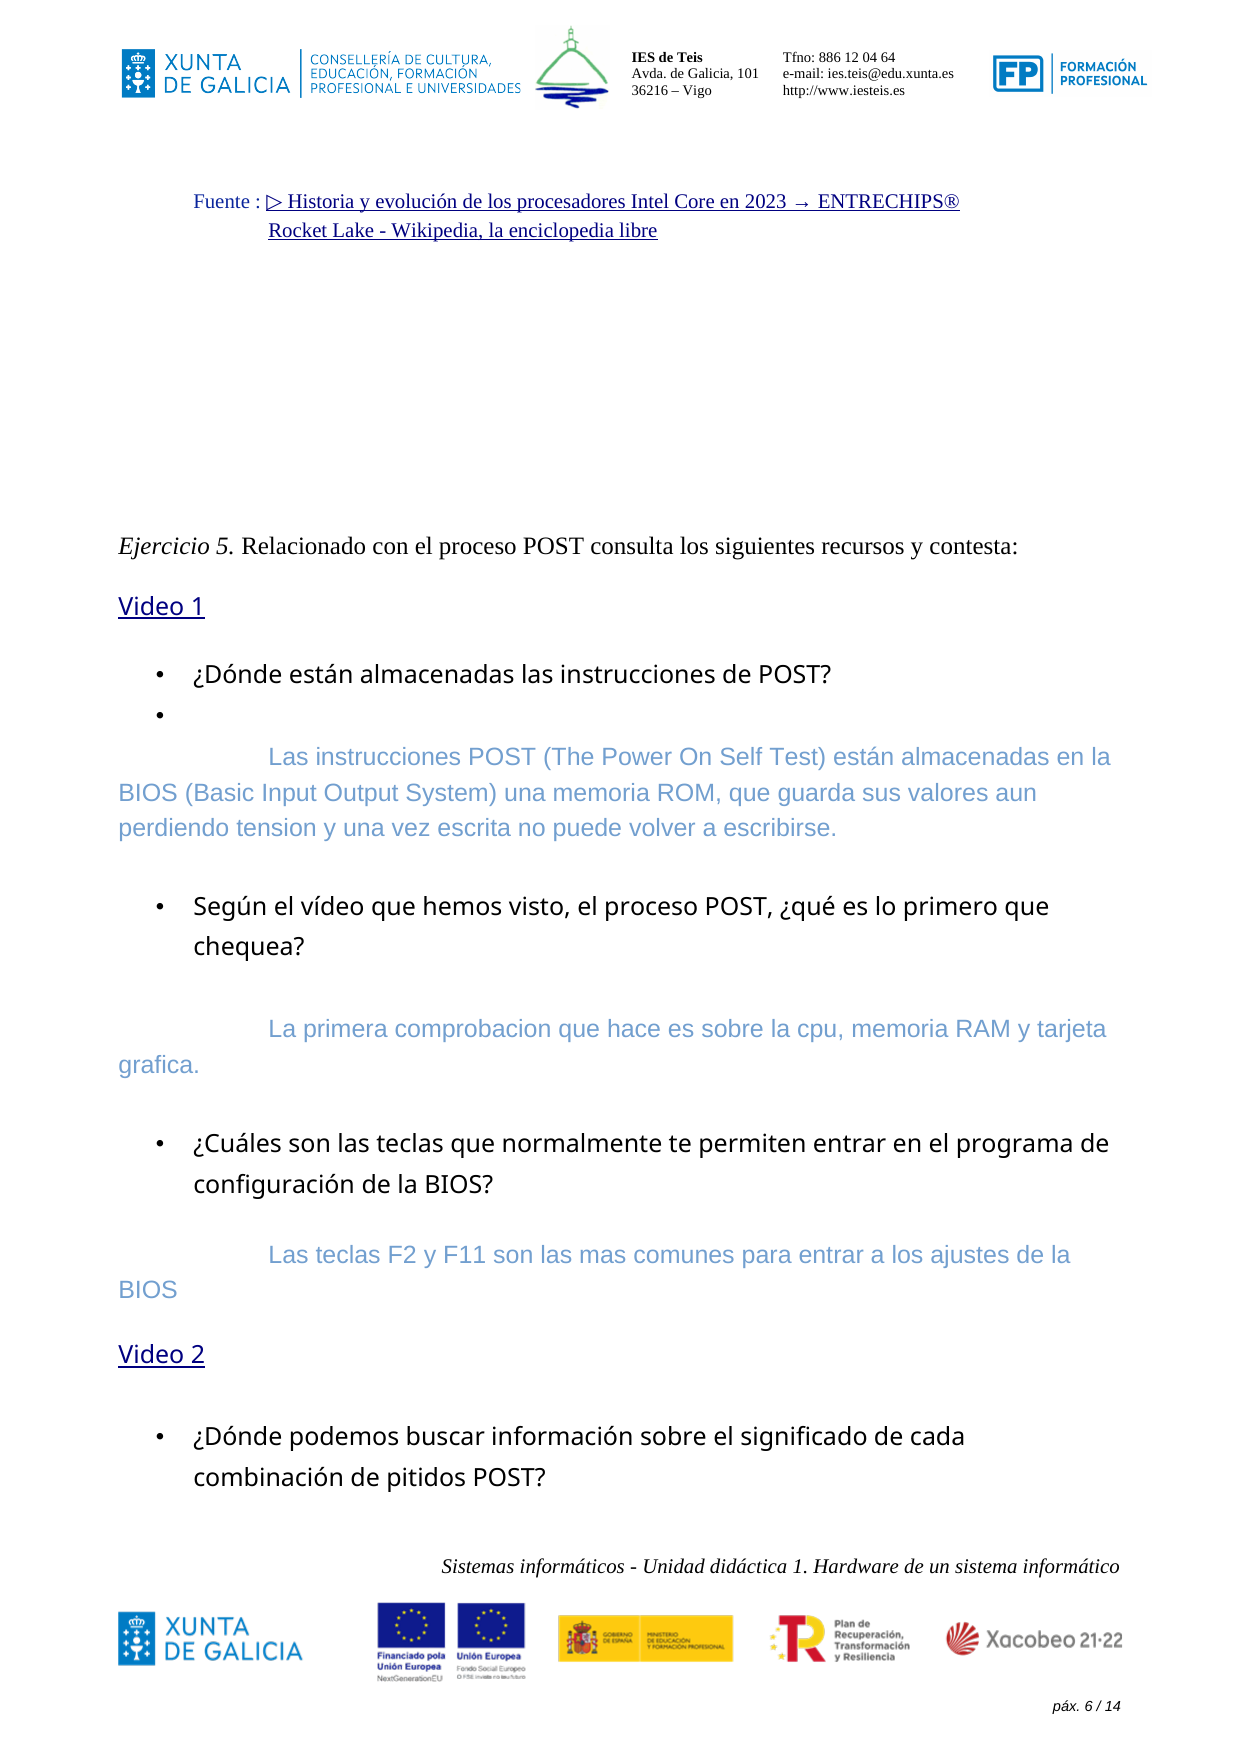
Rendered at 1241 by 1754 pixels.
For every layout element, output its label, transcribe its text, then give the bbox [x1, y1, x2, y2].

text La primera comprobacion que hace es sobre la cpu, memoria RAM y tarjeta grafica. [118, 1011, 1122, 1079]
text Video 2 [118, 1337, 1122, 1371]
text Video 1 [118, 588, 1122, 622]
picture [534, 25, 611, 110]
list ¿Dónde podemos buscar información sobre el significado de cada combinación de pitidos POST? [156, 1419, 1122, 1494]
list ¿Dónde están almacenadas las instrucciones de POST? [156, 657, 1122, 691]
list Rocket Lake - Wikipedia, la enciclopedia libre [156, 218, 1122, 242]
list Según el vídeo que hemos visto, el proceso POST, ¿qué es lo primero que chequea? [156, 888, 1122, 963]
picture [989, 50, 1153, 97]
text Las teclas F2 y F11 son las mas comunes para entrar a los ajustes de la BIOS [118, 1236, 1122, 1303]
text Ejercicio 5. Relacionado con el proceso POST consulta los siguientes recursos y contesta: [118, 531, 1122, 559]
text Las instrucciones POST (The Power On Self Test) están almacenadas en la BIOS (Basic Input Output System) una memoria ROM, que guarda sus valores aun perdiendo tension y una vez escrita no puede volver a escribirse. [118, 738, 1122, 842]
picture [121, 49, 521, 98]
picture [118, 1592, 1123, 1688]
list ¿Cuáles son las teclas que normalmente te permiten entrar en el programa de configuración de la BIOS? [156, 1126, 1122, 1201]
list Fuente : ▷ Historia y evolución de los procesadores Intel Core en 2023 → ENTRECHIPS® [156, 160, 1122, 213]
